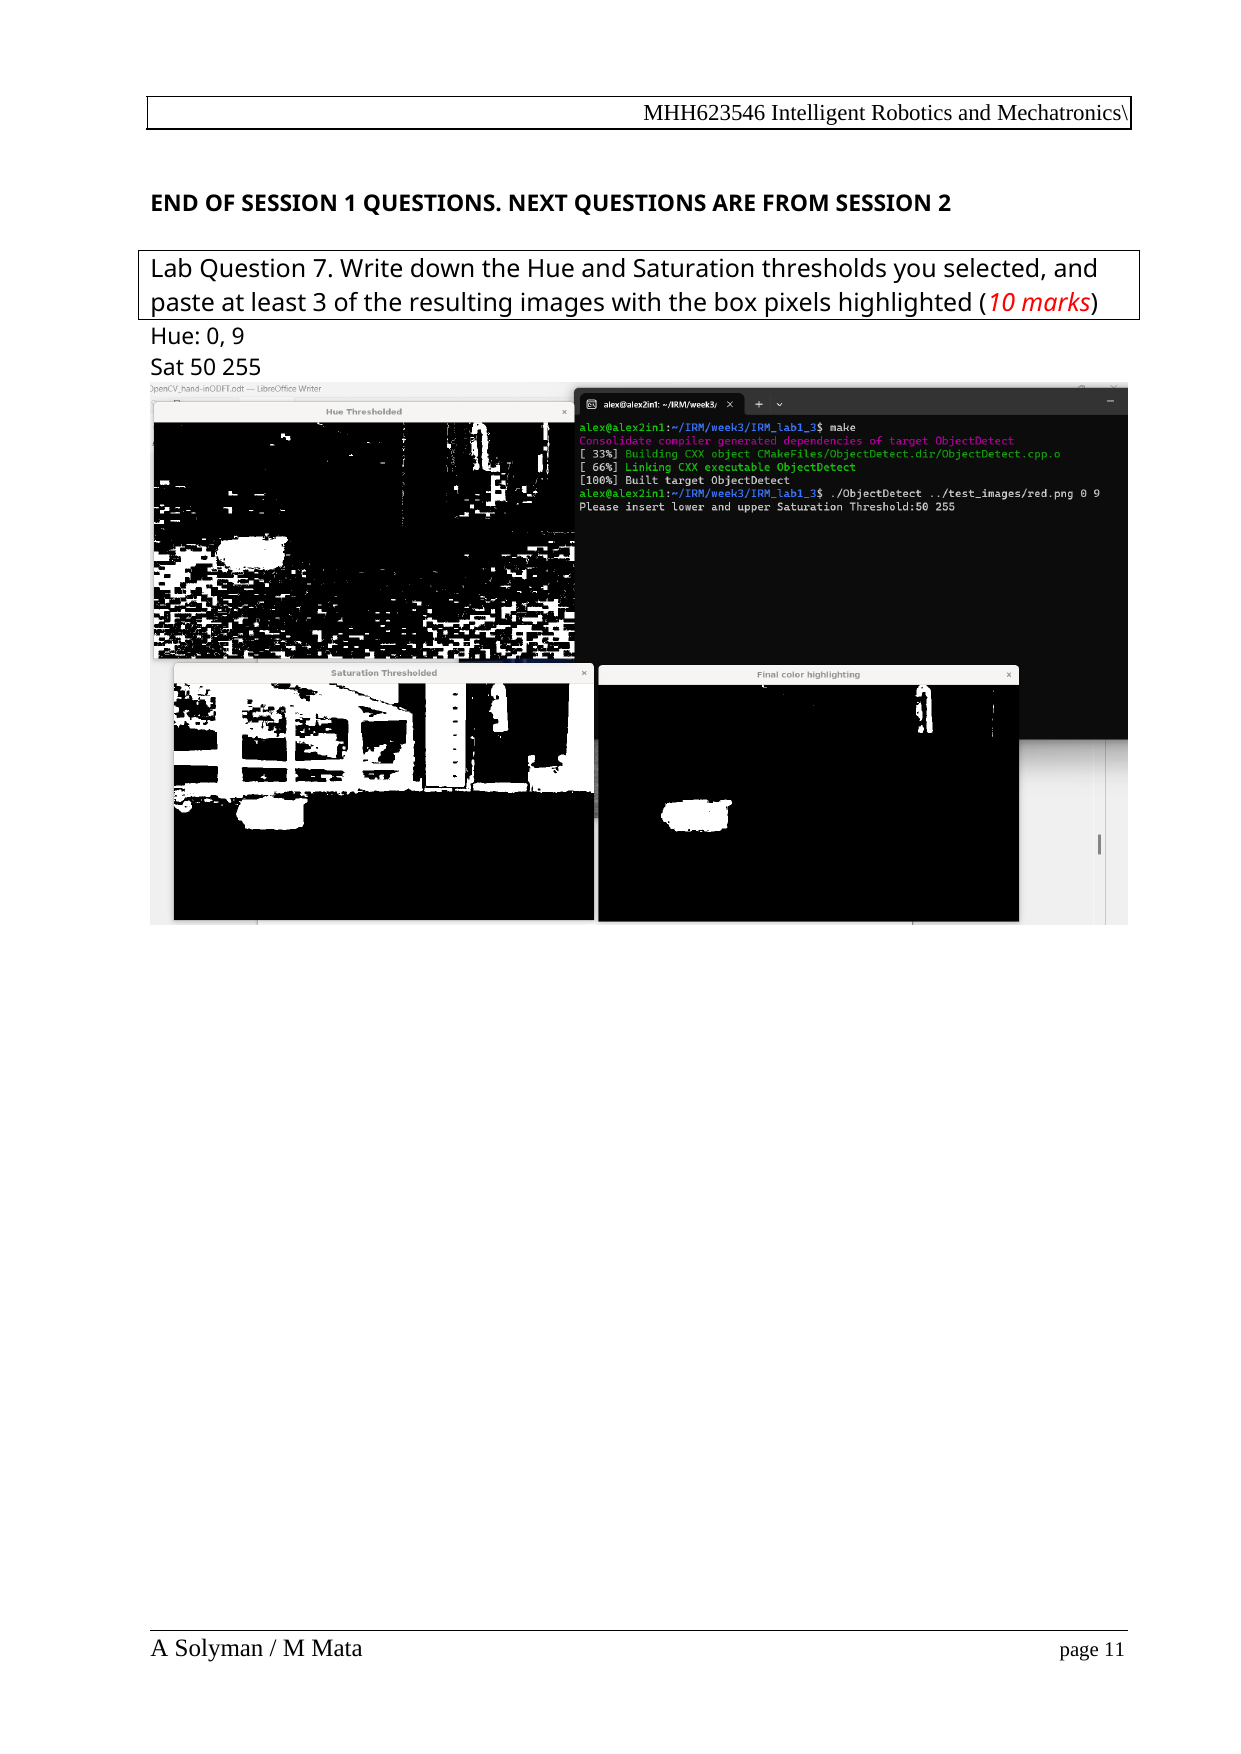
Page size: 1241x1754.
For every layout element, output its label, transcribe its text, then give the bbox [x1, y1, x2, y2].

picture [150, 382, 1128, 925]
text Hue: 0, 9 [150, 320, 1128, 351]
table_header Lab Question 7. Write down the Hue and Saturation thresholds you selected, and paste at least 3 of the resulting images with the box pixels highlighted (10 marks) [139, 251, 1139, 319]
text Sat 50 255 [150, 351, 1128, 382]
text END OF SESSION 1 QUESTIONS. NEXT QUESTIONS ARE FROM SESSION 2 [150, 187, 1128, 218]
